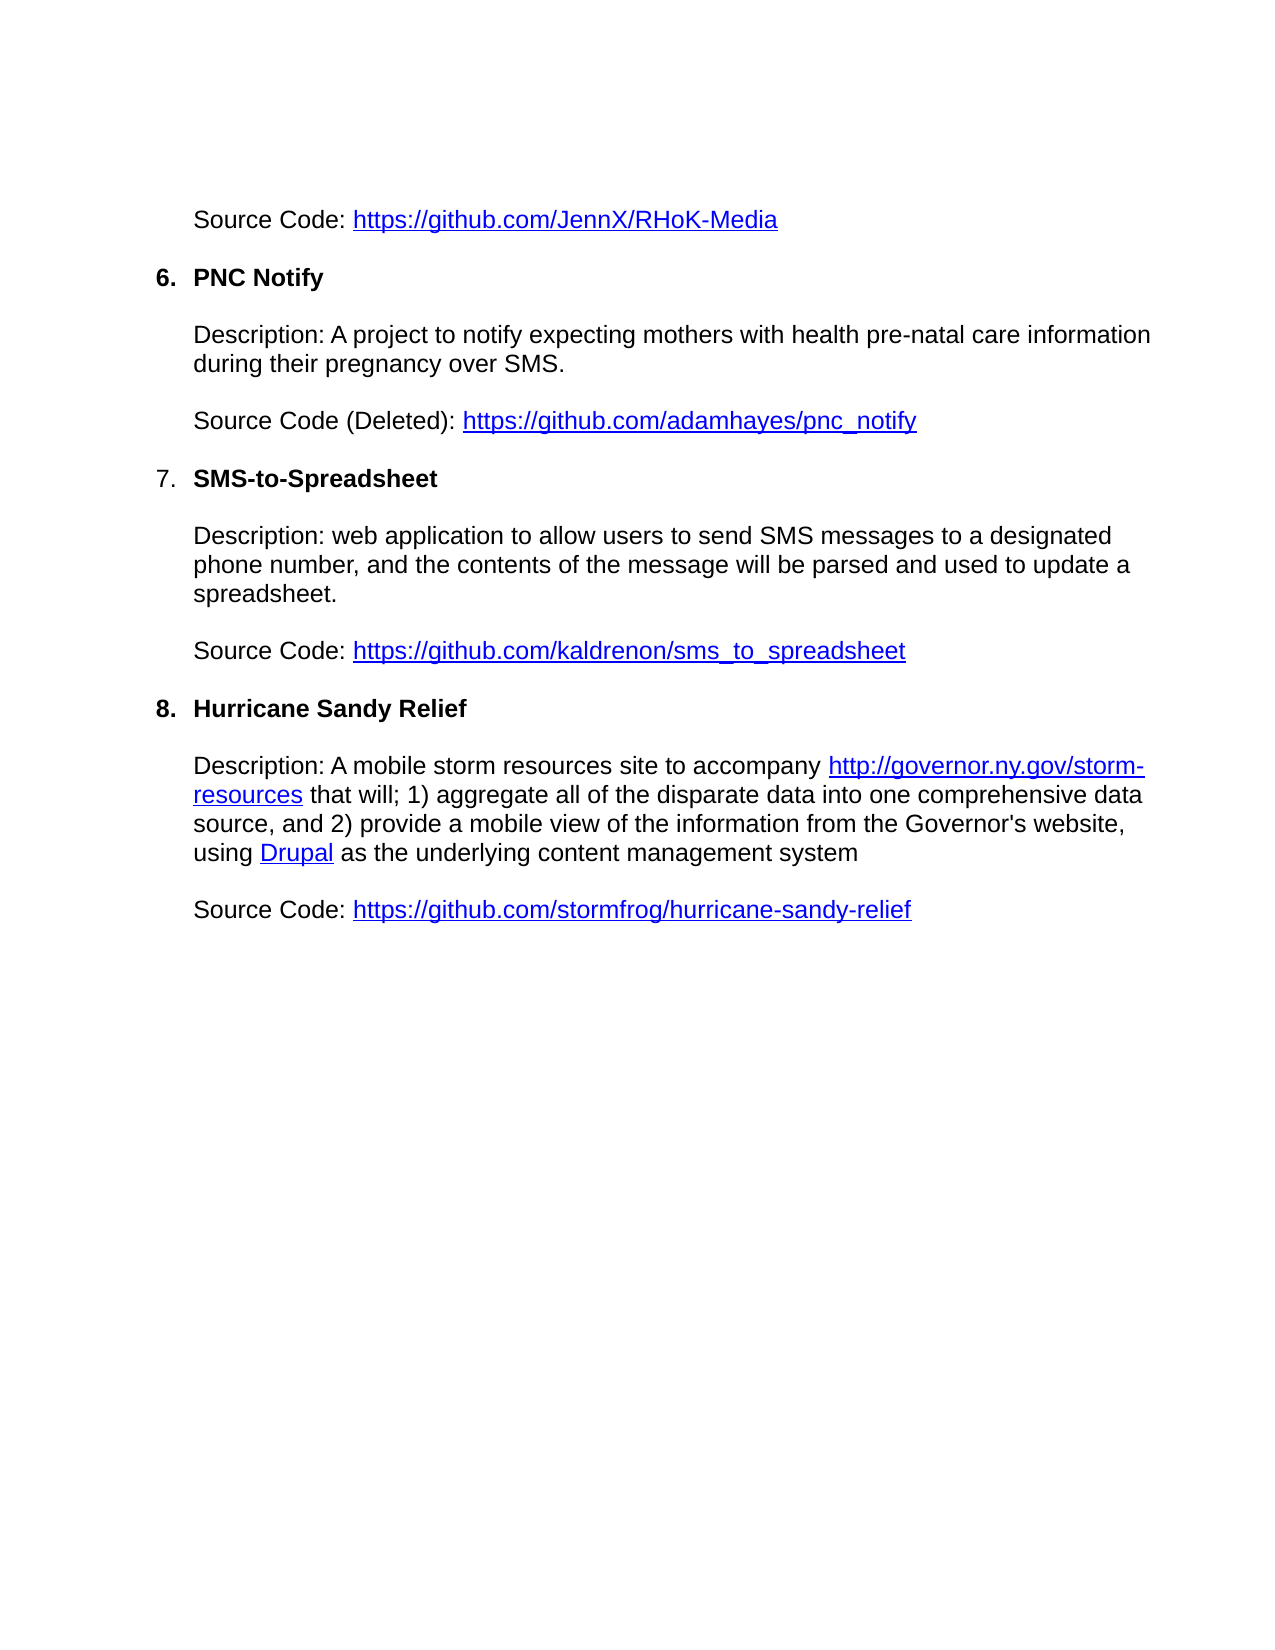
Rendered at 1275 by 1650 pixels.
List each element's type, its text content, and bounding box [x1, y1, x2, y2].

list Source Code (Deleted): https://github.com/adamhayes/pnc_notify [156, 406, 1157, 435]
list Source Code: https://github.com/kaldrenon/sms_to_spreadsheet [156, 636, 1157, 665]
list Description: A project to notify expecting mothers with health pre-natal care information during their pregnancy over SMS. [156, 320, 1157, 378]
list Description: A mobile storm resources site to accompany http://governor.ny.gov/storm-resources that will; 1) aggregate all of the disparate data into one comprehensive data source, and 2) provide a mobile view of the information from the Governor's website, using Drupal as the underlying content management system [156, 751, 1157, 866]
list Description: web application to allow users to send SMS messages to a designated phone number, and the contents of the message will be parsed and used to update a spreadsheet. [156, 521, 1157, 608]
list Hurricane Sandy Relief [156, 694, 1157, 723]
list Source Code: https://github.com/stormfrog/hurricane-sandy-relief [156, 895, 1157, 924]
list PNC Notify [156, 263, 1157, 291]
list Source Code: https://github.com/JennX/RHoK-Media [156, 205, 1157, 234]
list SMS-to-Spreadsheet [156, 464, 1157, 493]
